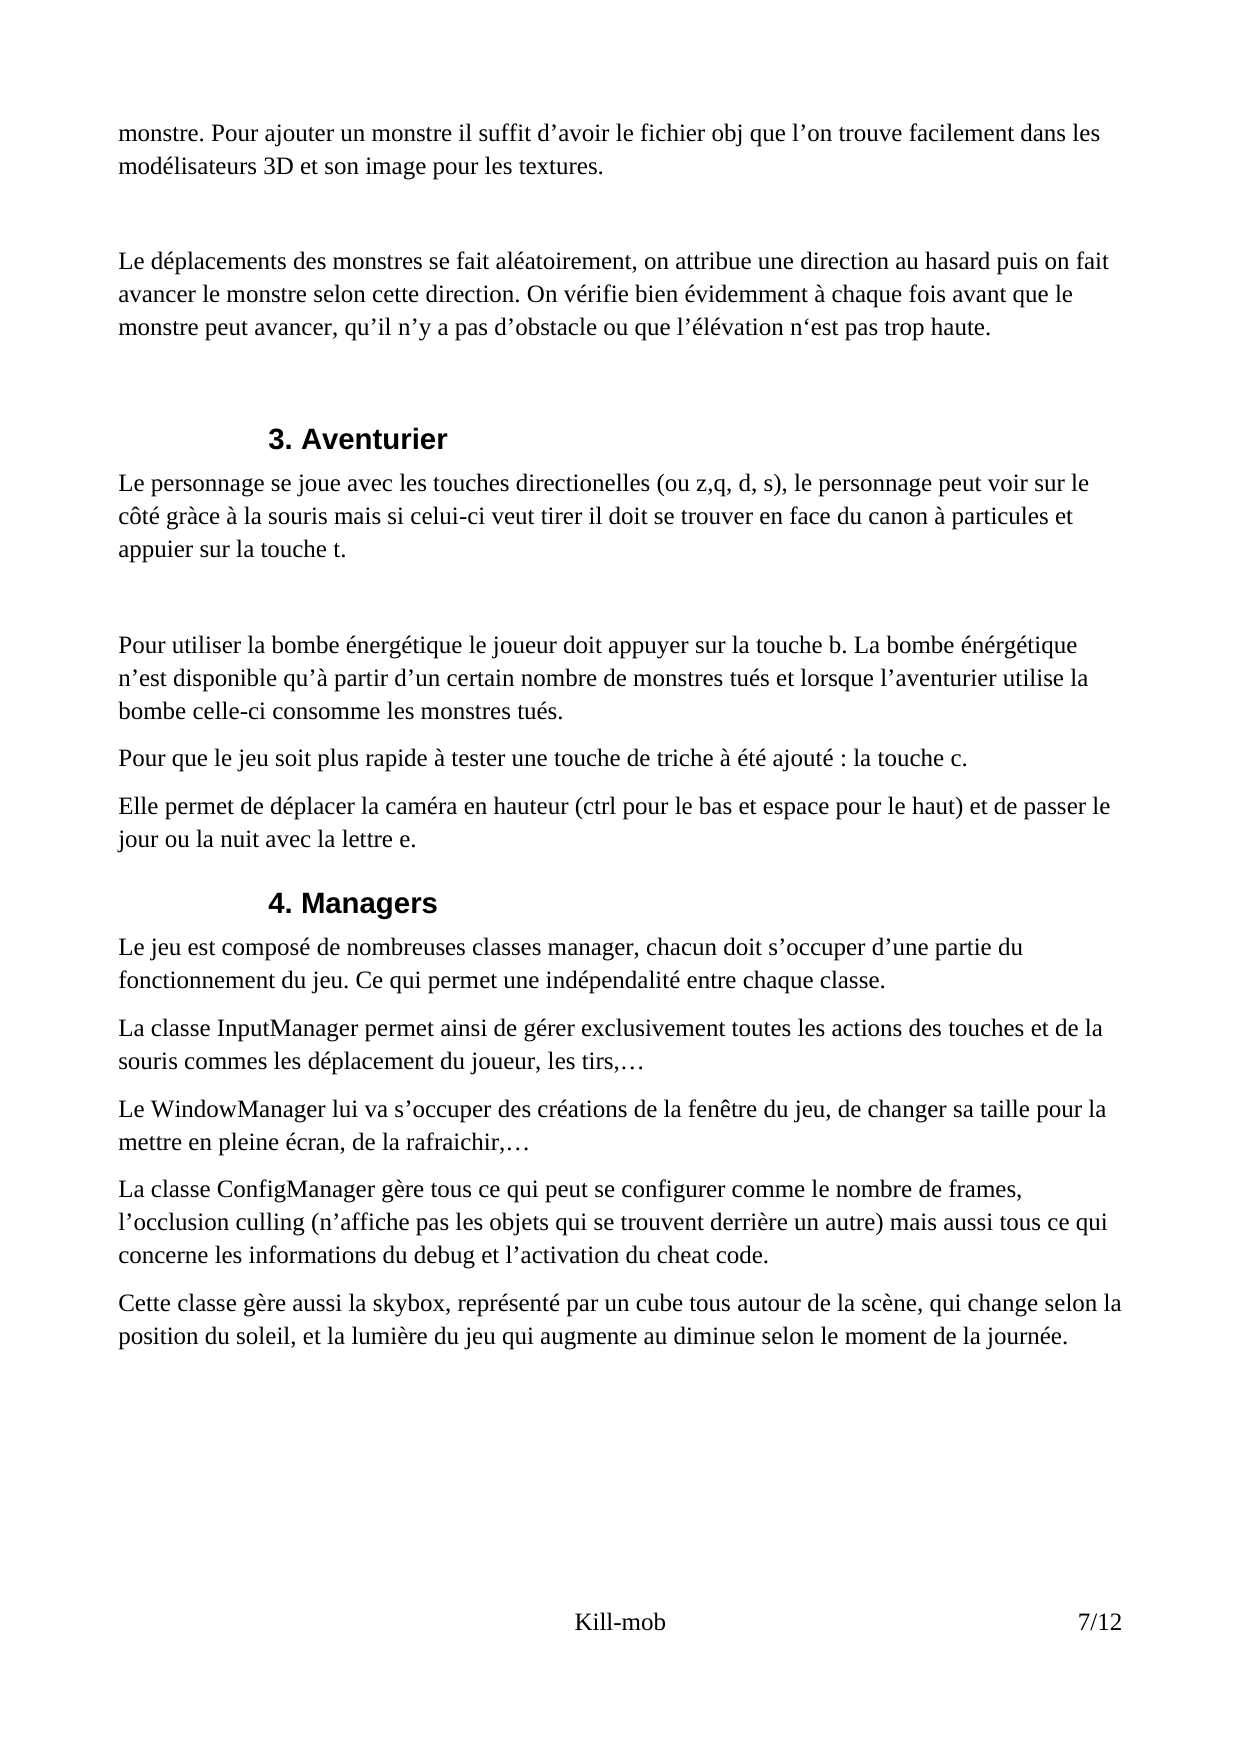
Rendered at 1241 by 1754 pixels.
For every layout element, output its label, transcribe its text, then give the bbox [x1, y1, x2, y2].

text Le déplacements des monstres se fait aléatoirement, on attribue une direction au hasard puis on fait avancer le monstre selon cette direction. On vérifie bien évidemment à chaque fois avant que le monstre peut avancer, qu’il n’y a pas d’obstacle ou que l’élévation n‘est pas trop haute. [118, 246, 1122, 341]
text monstre. Pour ajouter un monstre il suffit d’avoir le fichier obj que l’on trouve facilement dans les modélisateurs 3D et son image pour les textures. [118, 118, 1122, 180]
text Le personnage se joue avec les touches directionelles (ou z,q, d, s), le personnage peut voir sur le côté gràce à la souris mais si celui-ci veut tirer il doit se trouver en face du canon à particules et appuier sur la touche t. [118, 468, 1122, 563]
subtitle 3. Aventurier [268, 422, 1122, 456]
text Pour utiliser la bombe énergétique le joueur doit appuyer sur la touche b. La bombe énérgétique n’est disponible qu’à partir d’un certain nombre de monstres tués et lorsque l’aventurier utilise la bombe celle-ci consomme les monstres tués. [118, 630, 1122, 724]
text La classe ConfigManager gère tous ce qui peut se configurer comme le nombre de frames, l’occlusion culling (n’affiche pas les objets qui se trouvent derrière un autre) mais aussi tous ce qui concerne les informations du debug et l’activation du cheat code. [118, 1174, 1122, 1269]
text Cette classe gère aussi la skybox, représenté par un cube tous autour de la scène, qui change selon la position du soleil, et la lumière du jeu qui augmente au diminue selon le moment de la journée. [118, 1288, 1122, 1350]
text Elle permet de déplacer la caméra en hauteur (ctrl pour le bas et espace pour le haut) et de passer le jour ou la nuit avec la lettre e. [118, 791, 1122, 853]
text Le jeu est composé de nombreuses classes manager, chacun doit s’occuper d’une partie du fonctionnement du jeu. Ce qui permet une indépendalité entre chaque classe. [118, 932, 1122, 994]
subtitle 4. Managers [268, 886, 1122, 920]
text La classe InputManager permet ainsi de gérer exclusivement toutes les actions des touches et de la souris commes les déplacement du joueur, les tirs,… [118, 1013, 1122, 1075]
text Pour que le jeu soit plus rapide à tester une touche de triche à été ajouté : la touche c. [118, 743, 1122, 772]
text Le WindowManager lui va s’occuper des créations de la fenêtre du jeu, de changer sa taille pour la mettre en pleine écran, de la rafraichir,… [118, 1094, 1122, 1155]
